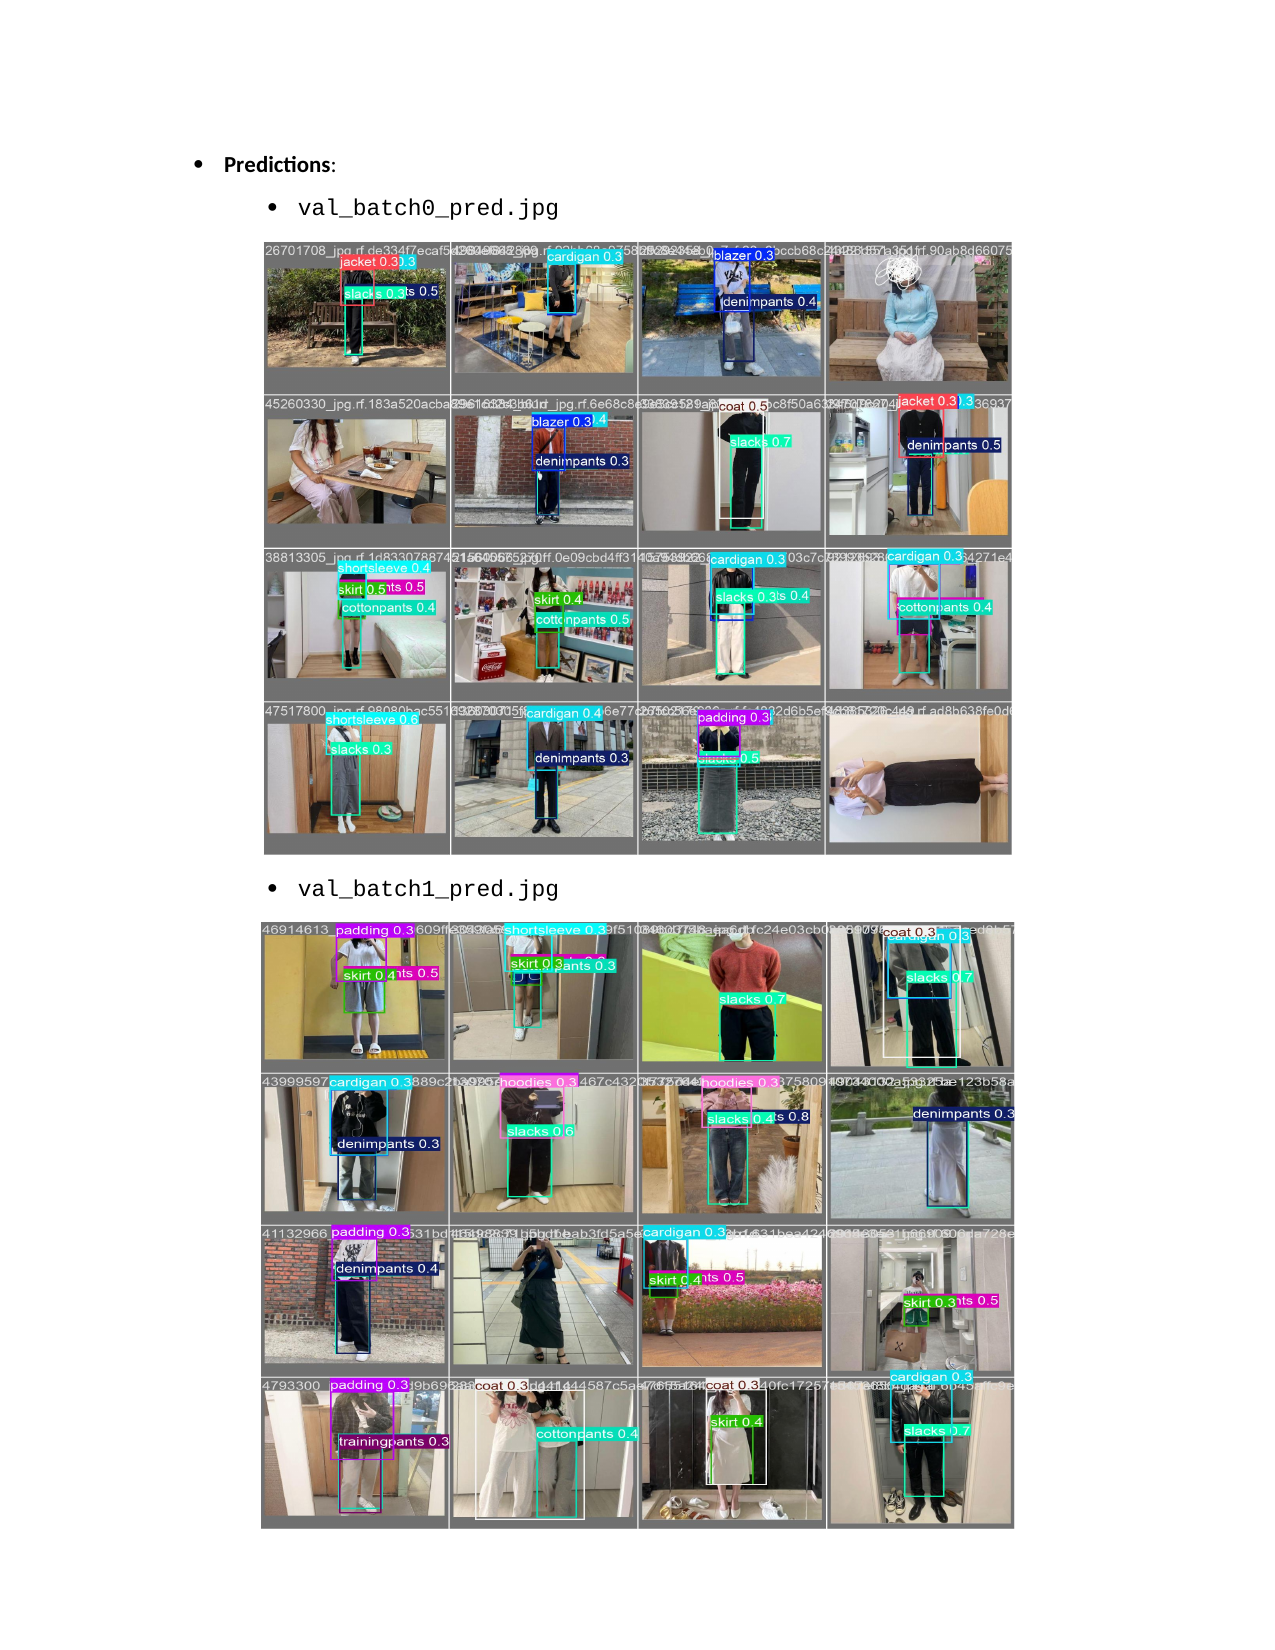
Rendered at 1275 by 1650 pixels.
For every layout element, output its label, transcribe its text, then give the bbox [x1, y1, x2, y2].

picture [263, 241, 1012, 855]
list val_batch1_pred.jpg [268, 288, 1125, 903]
list Predictions: [194, 150, 1125, 178]
list val_batch0_pred.jpg [268, 197, 1125, 223]
picture [260, 922, 1015, 1529]
